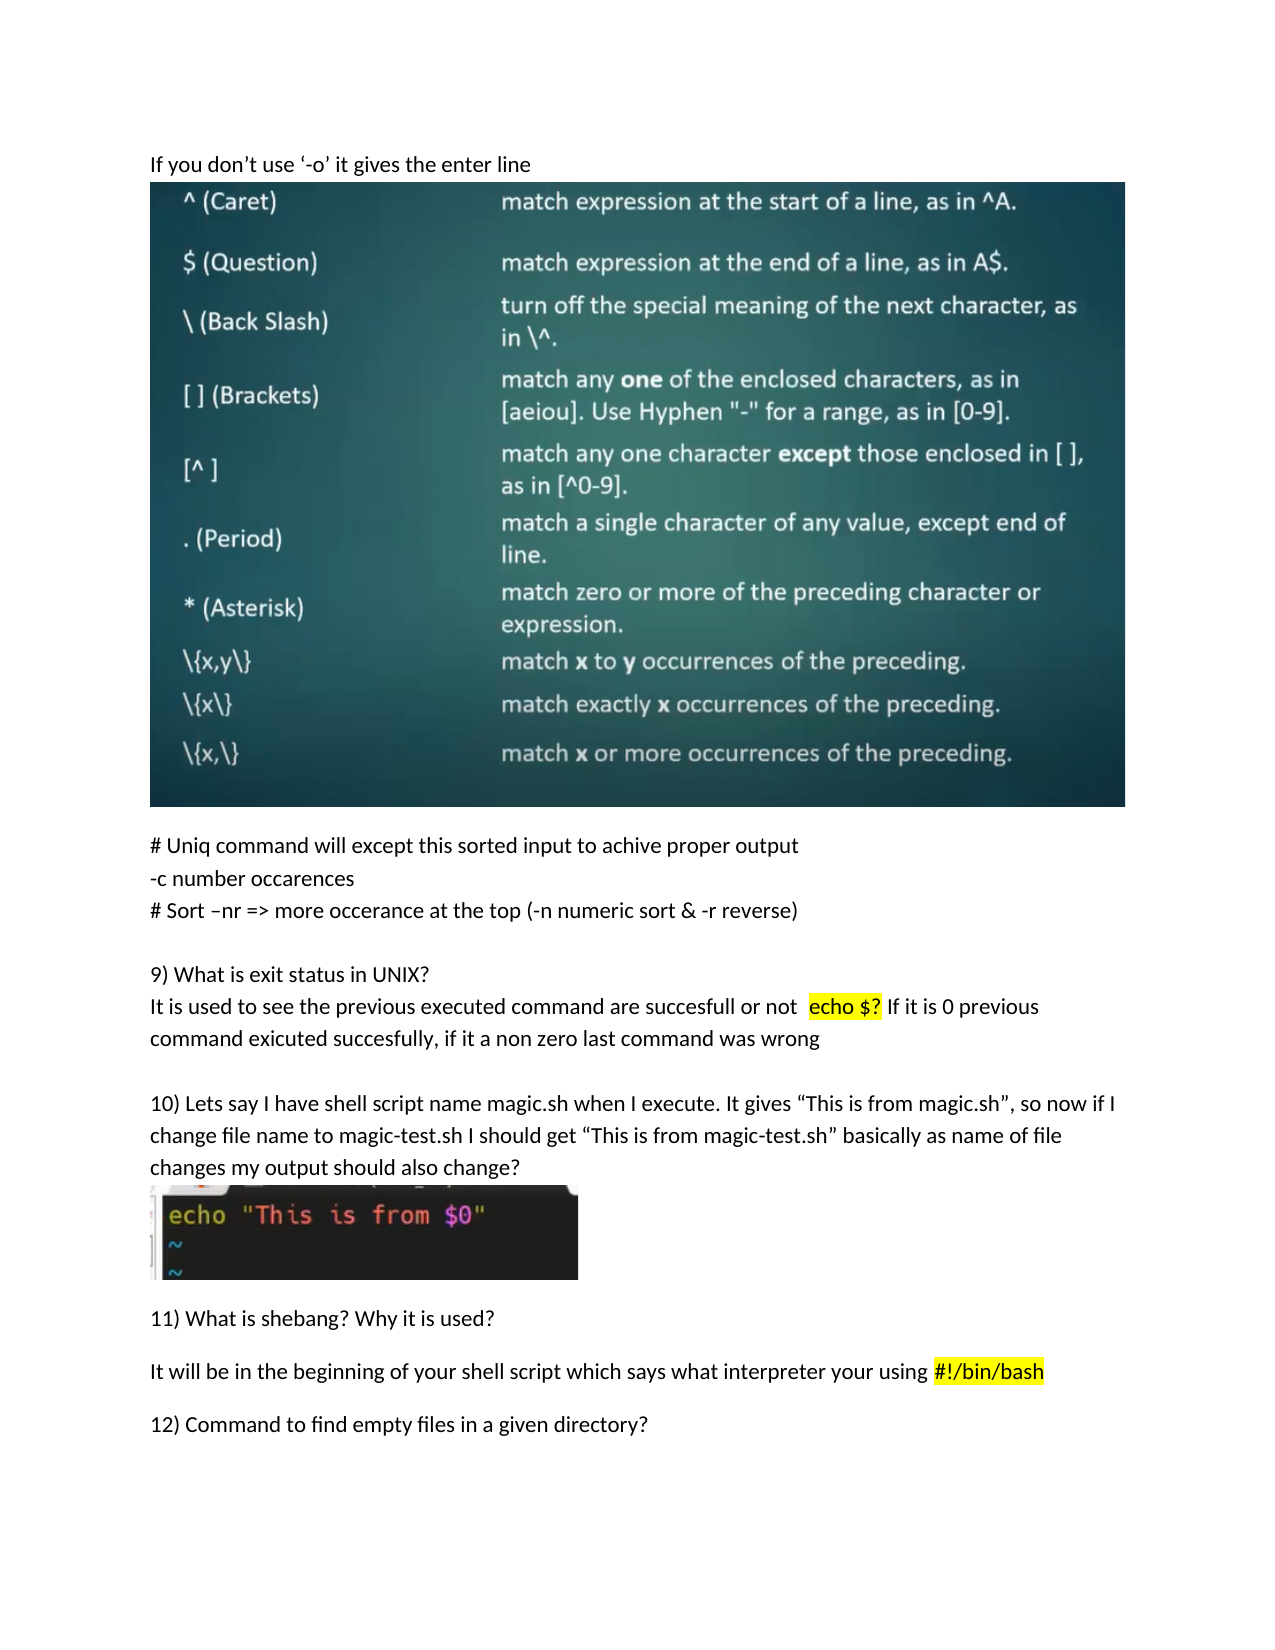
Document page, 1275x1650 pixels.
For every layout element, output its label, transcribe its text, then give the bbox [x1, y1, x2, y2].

text 12) Command to find empty files in a given directory? [150, 1410, 1125, 1438]
text # Sort –nr => more occerance at the top (-n numeric sort & -r reverse) [150, 896, 1125, 924]
text 11) What is shebang? Why it is used? [150, 1304, 1125, 1332]
text # Uniq command will except this sorted input to achive proper output [150, 831, 1125, 859]
text 9) What is exit status in UNIX? [150, 960, 1125, 988]
text -c number occarences [150, 864, 1125, 892]
text If you don’t use ‘-o’ it gives the enter line [150, 150, 1125, 182]
text It is used to see the previous executed command are succesfull or not echo $? If it is 0 previous command exicuted succesfully, if it a non zero last command was wrong [150, 992, 1125, 1053]
text 10) Lets say I have shell script name magic.sh when I execute. It gives “This is from magic.sh”, so now if I change file name to magic-test.sh I should get “This is from magic-test.sh” basically as name of file changes my output should also change? [150, 1089, 1125, 1181]
text It will be in the beginning of your shell script which says what interpreter your using #!/bin/bash [150, 1357, 1125, 1385]
